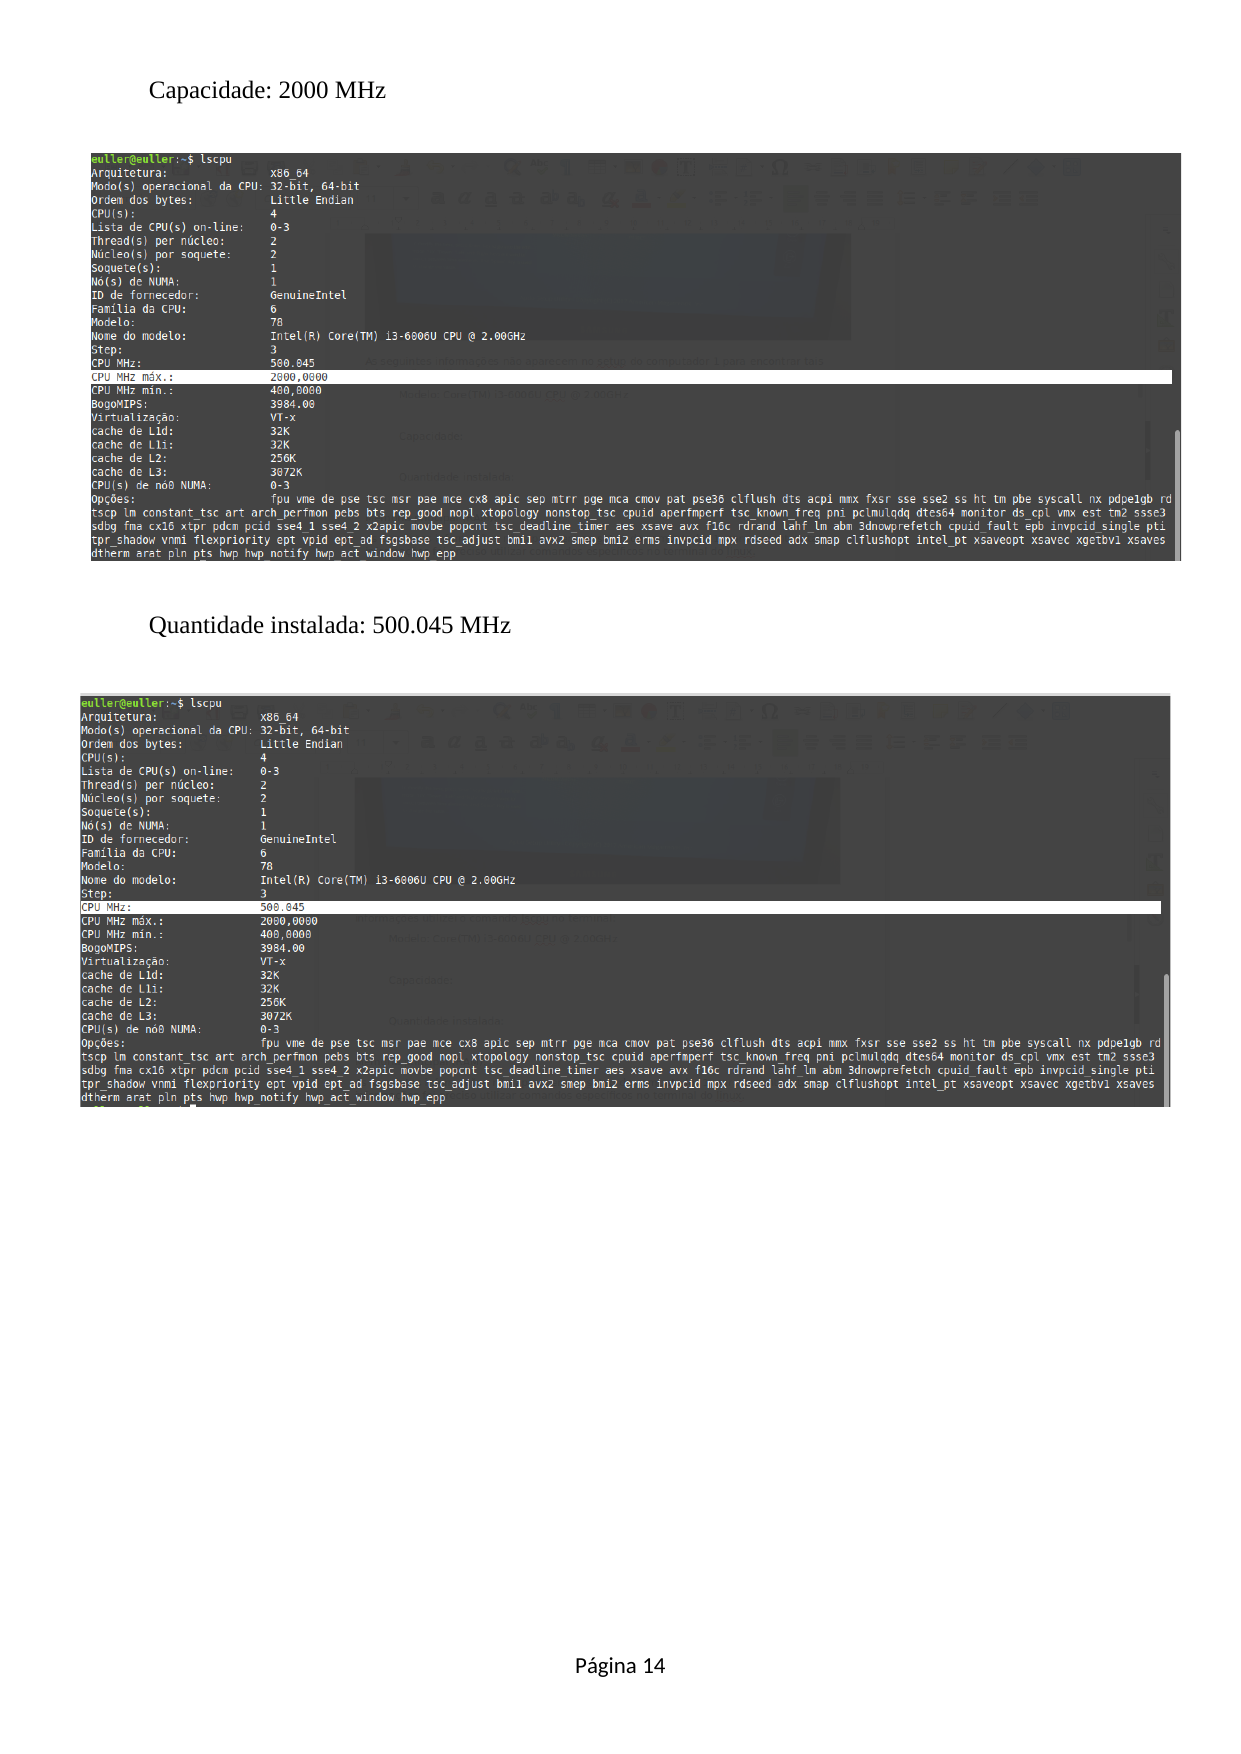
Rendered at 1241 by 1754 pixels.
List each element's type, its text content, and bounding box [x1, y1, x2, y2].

picture [80, 693, 1171, 1107]
text Capacidade: 2000 MHz [75, 75, 1165, 104]
text Quantidade instalada: 500.045 MHz [75, 610, 1165, 639]
picture [91, 153, 1182, 561]
